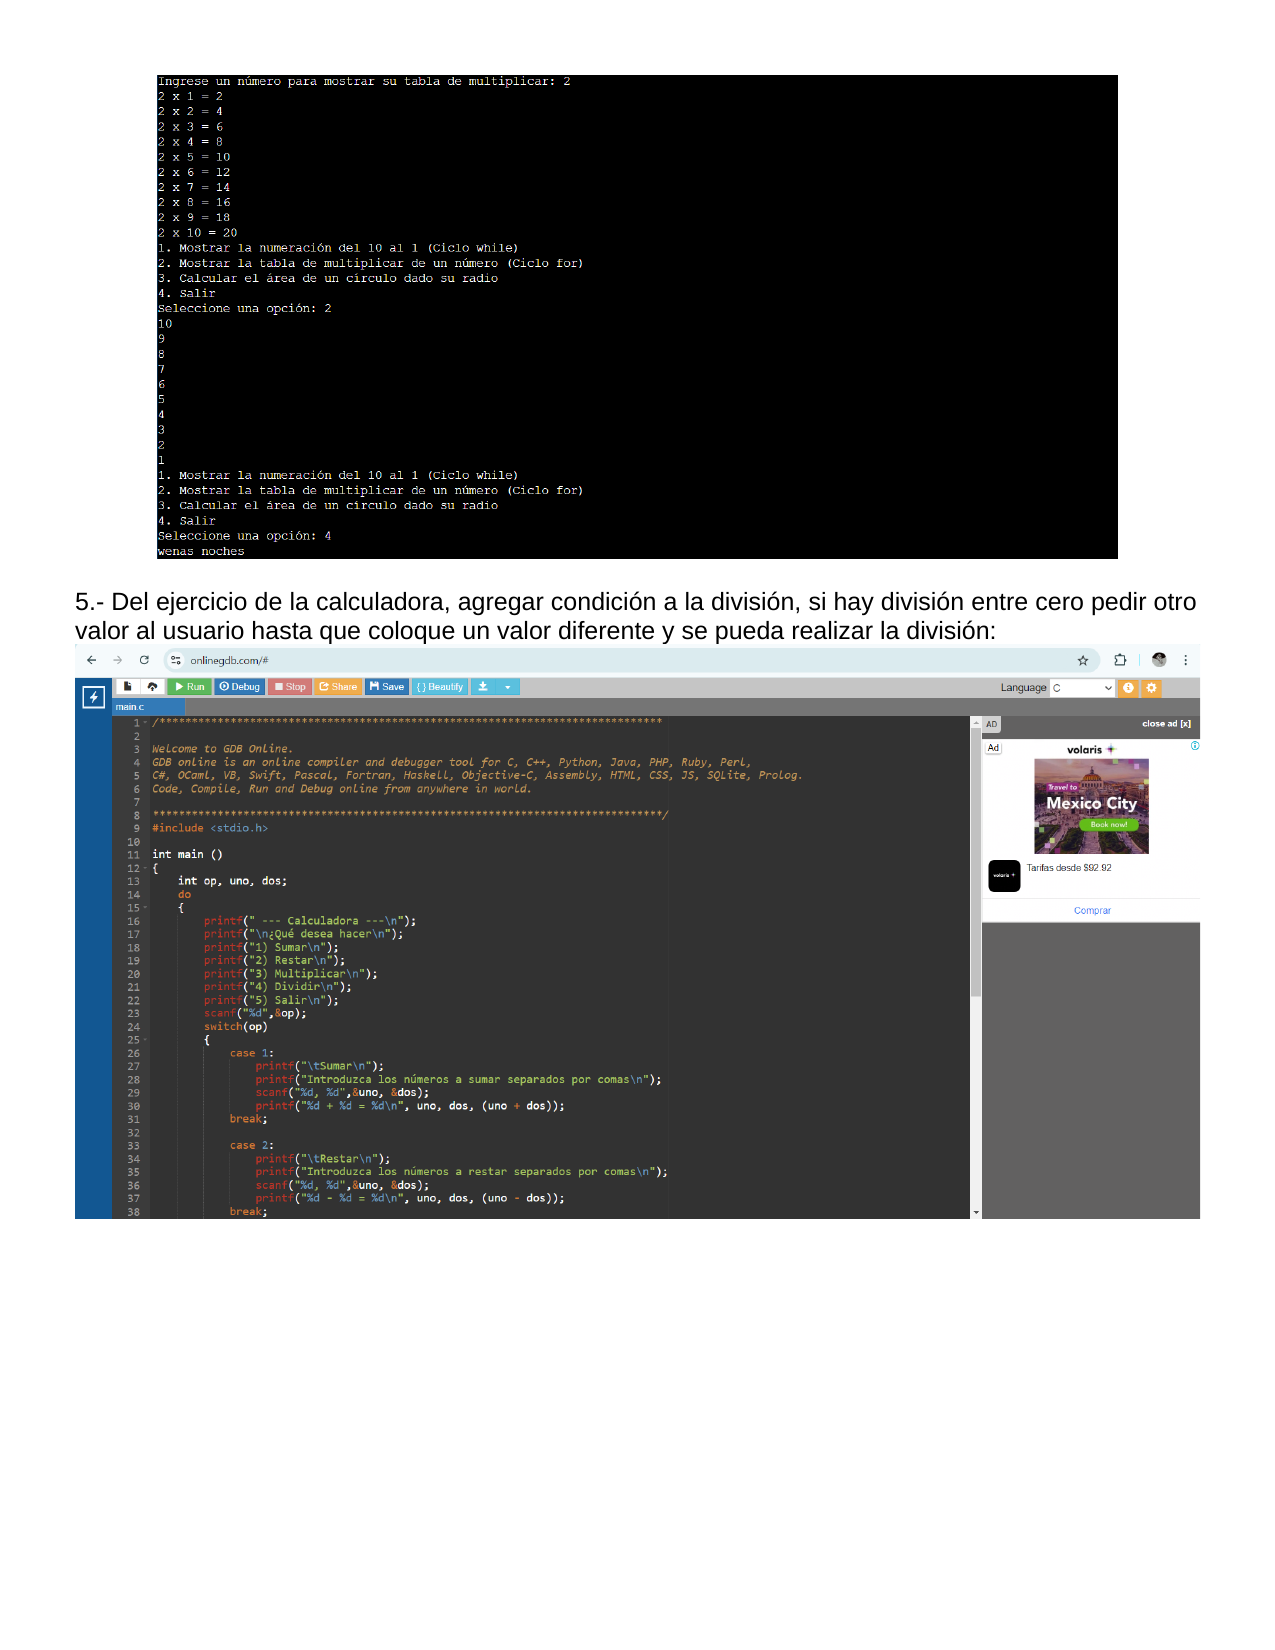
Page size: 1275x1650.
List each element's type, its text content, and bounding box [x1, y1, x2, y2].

text 5.- Del ejercicio de la calculadora, agregar condición a la división, si hay división entre cero pedir otro valor al usuario hasta que coloque un valor diferente y se pueda realizar la división: [75, 587, 1200, 644]
